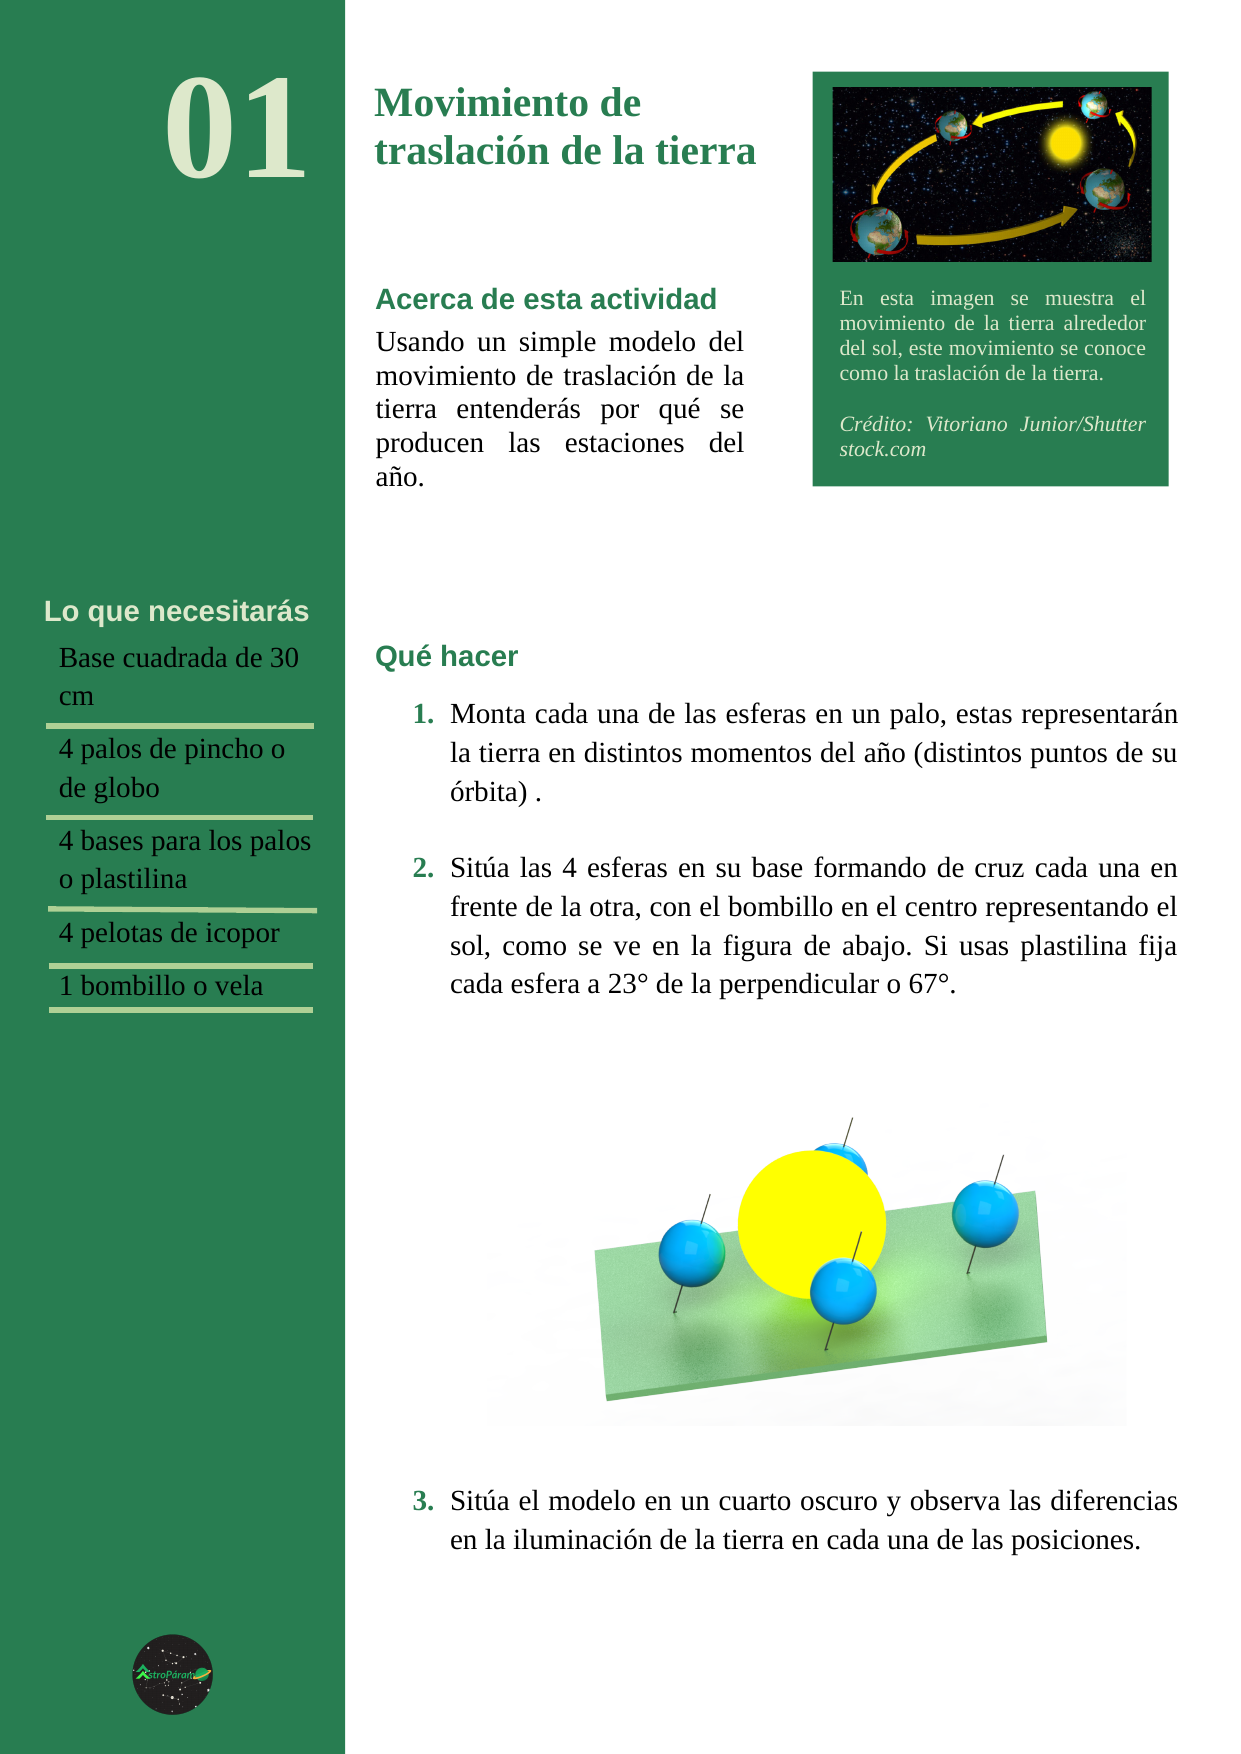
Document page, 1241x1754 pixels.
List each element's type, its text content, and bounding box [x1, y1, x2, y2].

subtitle Acerca de esta actividad [375, 282, 812, 316]
picture [486, 1053, 1127, 1426]
list Sitúa las 4 esferas en su base formando de cruz cada una en frente de la otra, con el bombillo en el centro representando el sol, como se ve en la figura de abajo. Si usas plastilina fija cada esfera a 23° de la perpendicular o 67°. [412, 851, 1179, 1000]
picture [832, 87, 1152, 262]
subtitle Qué hacer [375, 638, 1179, 672]
list Sitúa el modelo en un cuarto oscuro y observa las diferencias en la iluminación de la tierra en cada una de las posiciones. [412, 1483, 1179, 1555]
picture [131, 1633, 214, 1716]
list Monta cada una de las esferas en un palo, estas representarán la tierra en distintos momentos del año (distintos puntos de su órbita) . [412, 697, 1179, 807]
